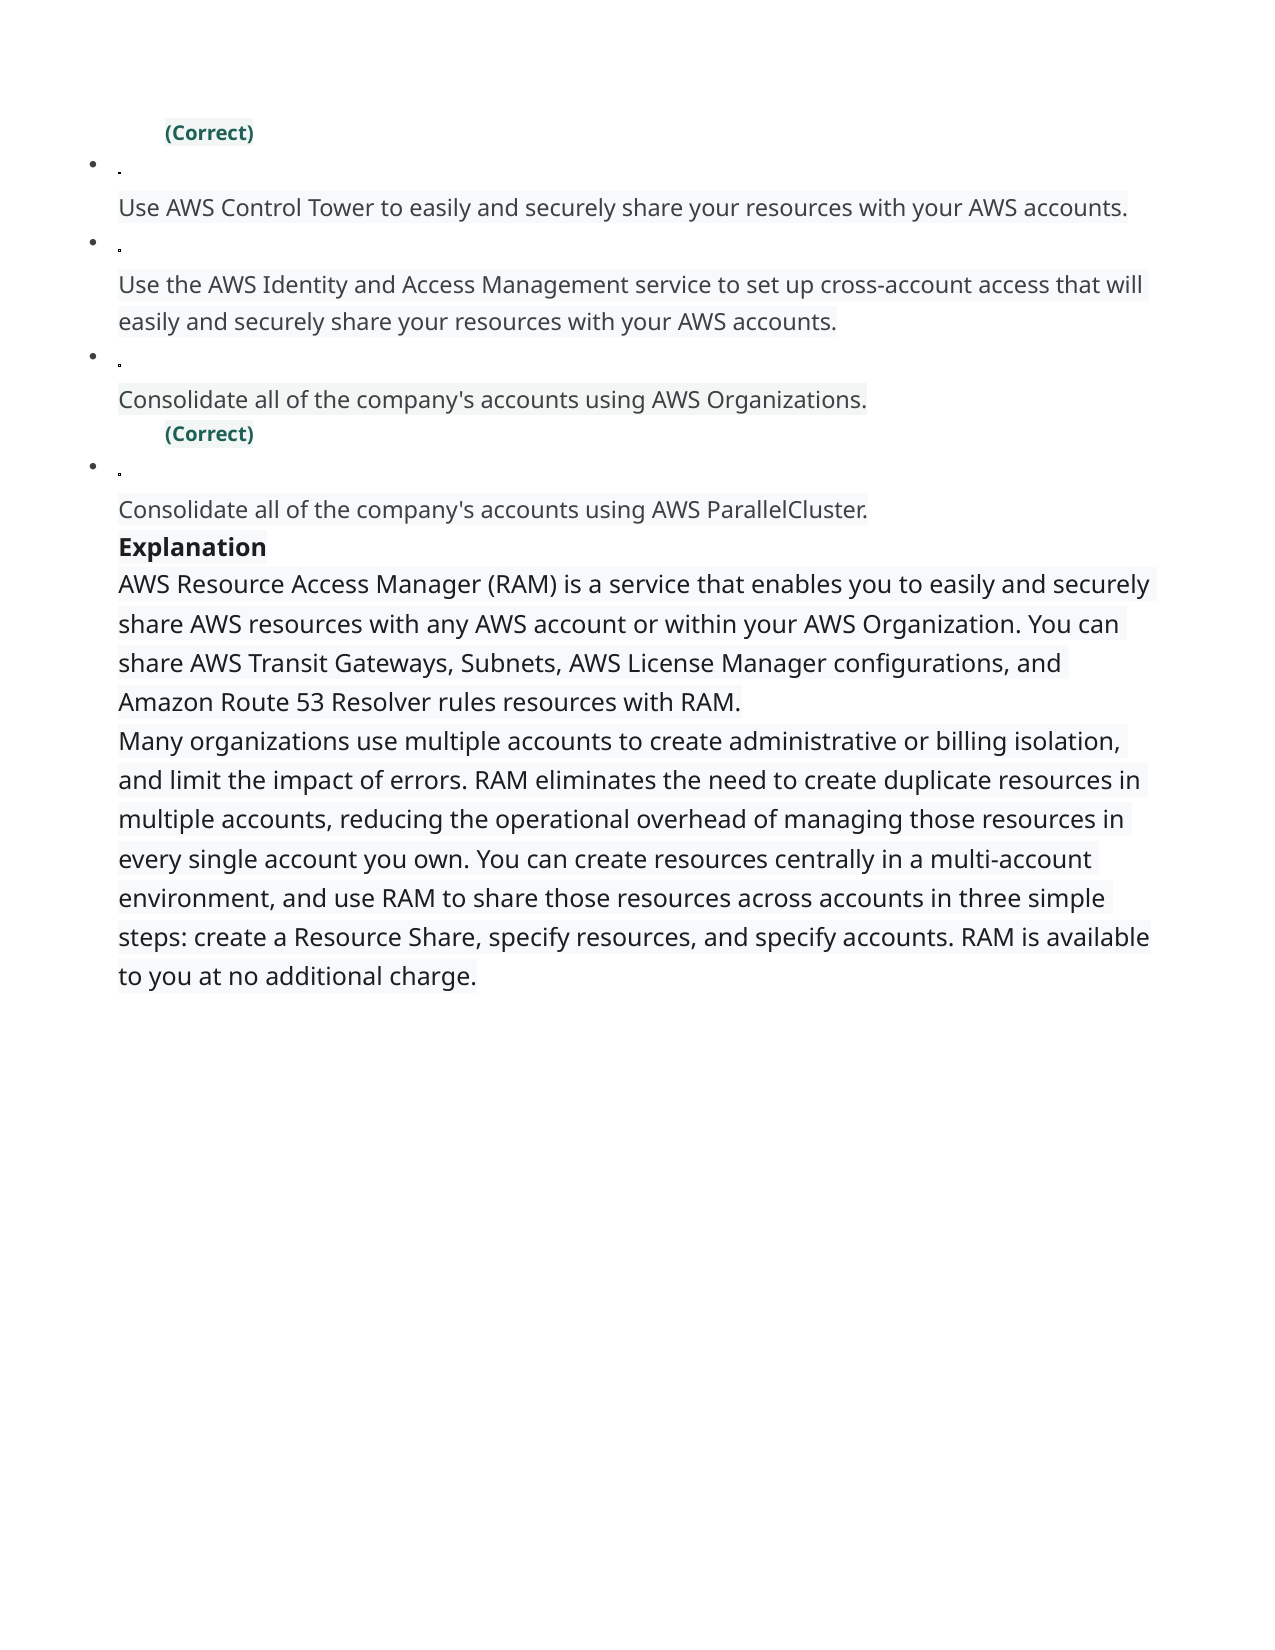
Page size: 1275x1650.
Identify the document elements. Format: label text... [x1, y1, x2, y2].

text AWS Resource Access Manager (RAM) is a service that enables you to easily and securely share AWS resources with any AWS account or within your AWS Organization. You can share AWS Transit Gateways, Subnets, AWS License Manager configurations, and Amazon Route 53 Resolver rules resources with RAM. [118, 567, 1157, 719]
list ​ [118, 452, 1157, 481]
list Use AWS Control Tower to easily and securely share your resources with your AWS accounts. [118, 191, 1157, 223]
list (Correct) [165, 420, 1157, 448]
list Use the AWS Identity and Access Management service to set up cross-account access that will easily and securely share your resources with your AWS accounts. [118, 269, 1157, 337]
list (Correct) [165, 118, 1157, 146]
list ​ [118, 342, 1157, 371]
subtitle Explanation [118, 530, 1157, 564]
list ​ [118, 150, 1157, 179]
text Many organizations use multiple accounts to create administrative or billing isolation, and limit the impact of errors. RAM eliminates the need to create duplicate resources in multiple accounts, reducing the operational overhead of managing those resources in every single account you own. You can create resources centrally in a multi-account environment, and use RAM to share those resources across accounts in three simple steps: create a Resource Share, specify resources, and specify accounts. RAM is available to you at no additional charge. [118, 724, 1157, 993]
list Consolidate all of the company's accounts using AWS ParallelCluster. [118, 493, 1157, 525]
list ​ [118, 228, 1157, 256]
list Consolidate all of the company's accounts using AWS Organizations. [118, 383, 1157, 415]
